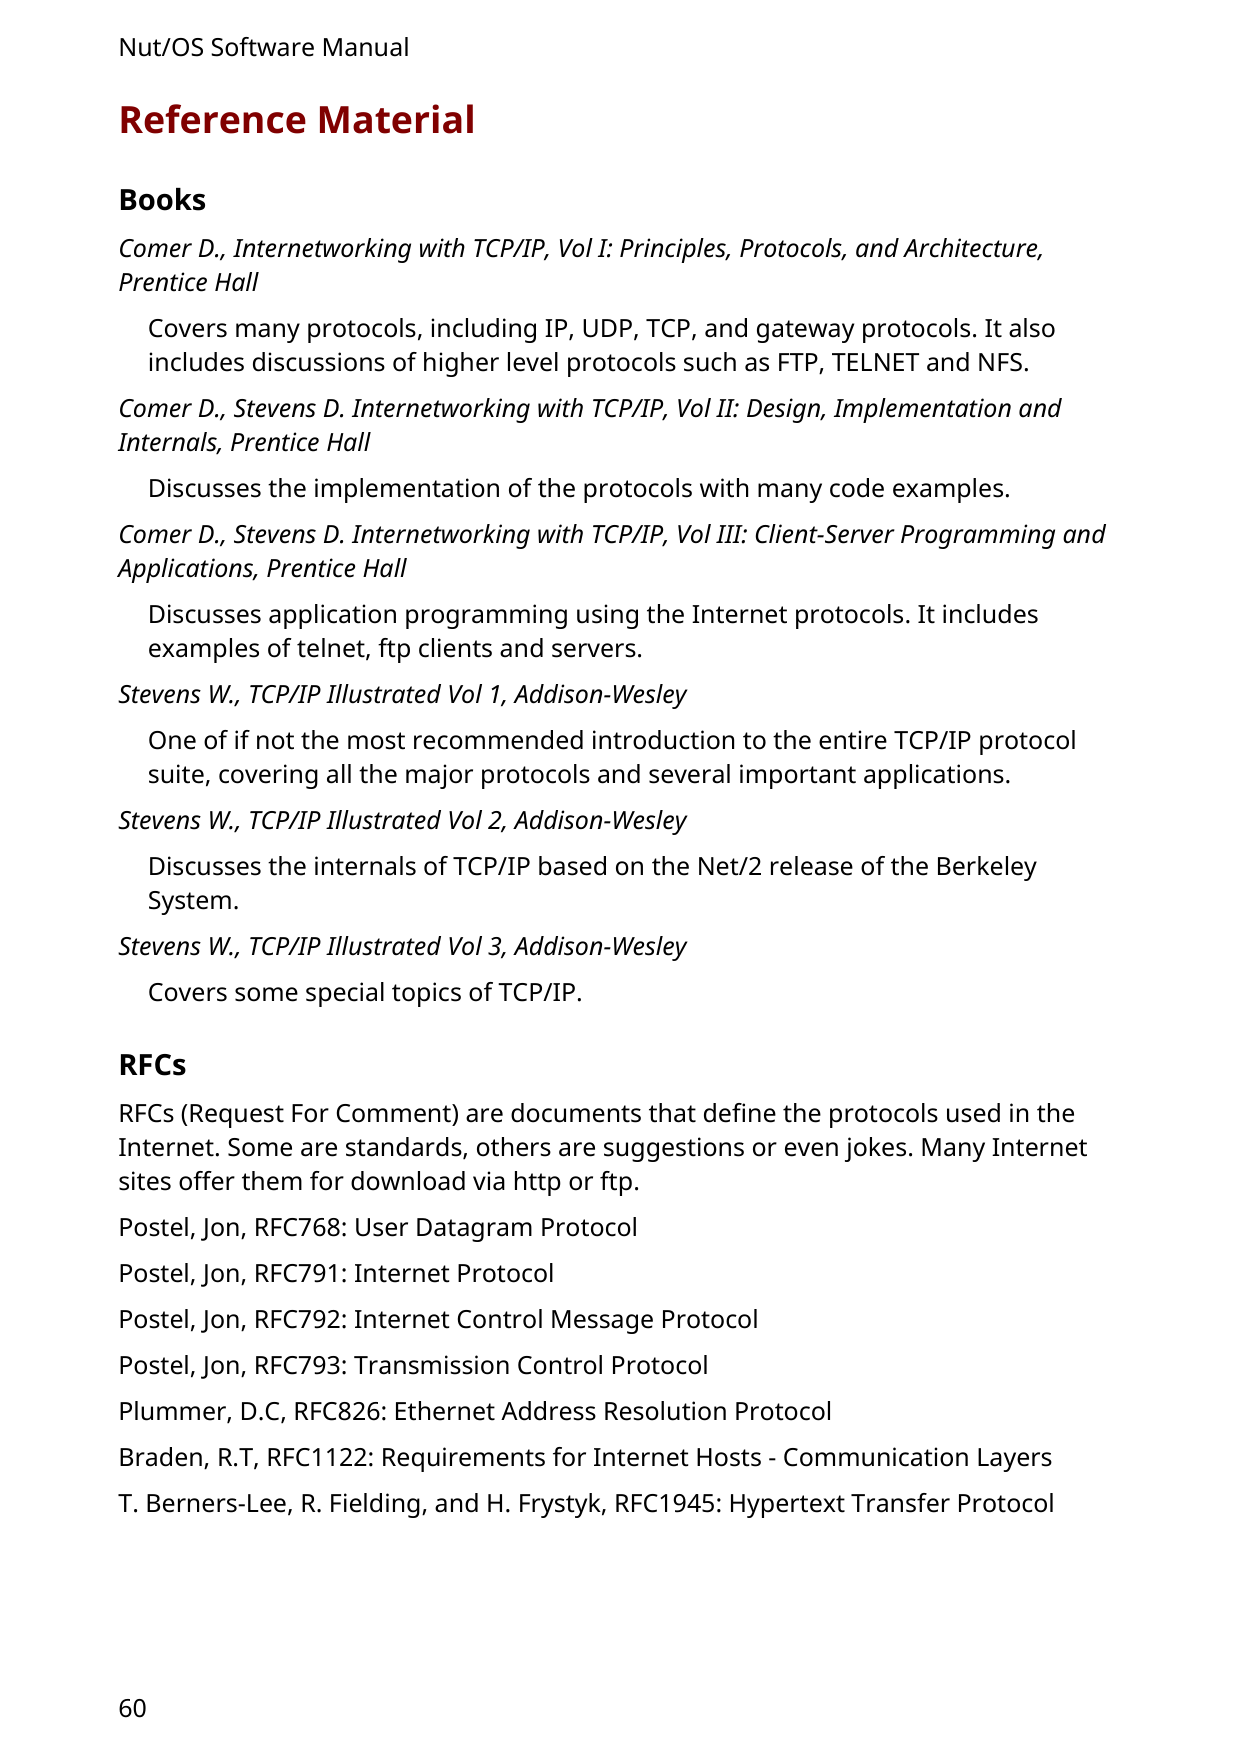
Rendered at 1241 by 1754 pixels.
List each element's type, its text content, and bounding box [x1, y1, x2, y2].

subtitle Reference Material [118, 93, 1122, 144]
text Comer D., Stevens D. Internetworking with TCP/IP, Vol III: Client-Server Programming and Applications, Prentice Hall [118, 517, 1122, 585]
text Postel, Jon, RFC793: Transmission Control Protocol [118, 1348, 1122, 1382]
text Comer D., Stevens D. Internetworking with TCP/IP, Vol II: Design, Implementation and Internals, Prentice Hall [118, 391, 1122, 459]
text Covers some special topics of TCP/IP. [148, 975, 1122, 1009]
text Postel, Jon, RFC791: Internet Protocol [118, 1256, 1122, 1290]
text Stevens W., TCP/IP Illustrated Vol 2, Addison-Wesley [118, 803, 1122, 837]
subtitle RFCs [118, 1044, 1122, 1084]
text One of if not the most recommended introduction to the entire TCP/IP protocol suite, covering all the major protocols and several important applications. [148, 723, 1122, 791]
text Discusses the internals of TCP/IP based on the Net/2 release of the Berkeley System. [148, 849, 1122, 917]
text Discusses application programming using the Internet protocols. It includes examples of telnet, ftp clients and servers. [148, 597, 1122, 665]
text Covers many protocols, including IP, UDP, TCP, and gateway protocols. It also includes discussions of higher level protocols such as FTP, TELNET and NFS. [148, 311, 1122, 379]
text Stevens W., TCP/IP Illustrated Vol 1, Addison-Wesley [118, 677, 1122, 711]
text Plummer, D.C, RFC826: Ethernet Address Resolution Protocol [118, 1394, 1122, 1428]
text RFCs (Request For Comment) are documents that define the protocols used in the Internet. Some are standards, others are suggestions or even jokes. Many Internet sites offer them for download via http or ftp. [118, 1096, 1122, 1198]
text T. Berners-Lee, R. Fielding, and H. Frystyk, RFC1945: Hypertext Transfer Protocol [118, 1486, 1122, 1519]
text Postel, Jon, RFC792: Internet Control Message Protocol [118, 1302, 1122, 1336]
subtitle Books [118, 179, 1122, 219]
text Braden, R.T, RFC1122: Requirements for Internet Hosts - Communication Layers [118, 1439, 1122, 1474]
text Postel, Jon, RFC768: User Datagram Protocol [118, 1210, 1122, 1244]
text Comer D., Internetworking with TCP/IP, Vol I: Principles, Protocols, and Architecture, Prentice Hall [118, 231, 1122, 299]
text Stevens W., TCP/IP Illustrated Vol 3, Addison-Wesley [118, 929, 1122, 963]
text Discusses the implementation of the protocols with many code examples. [148, 471, 1122, 505]
